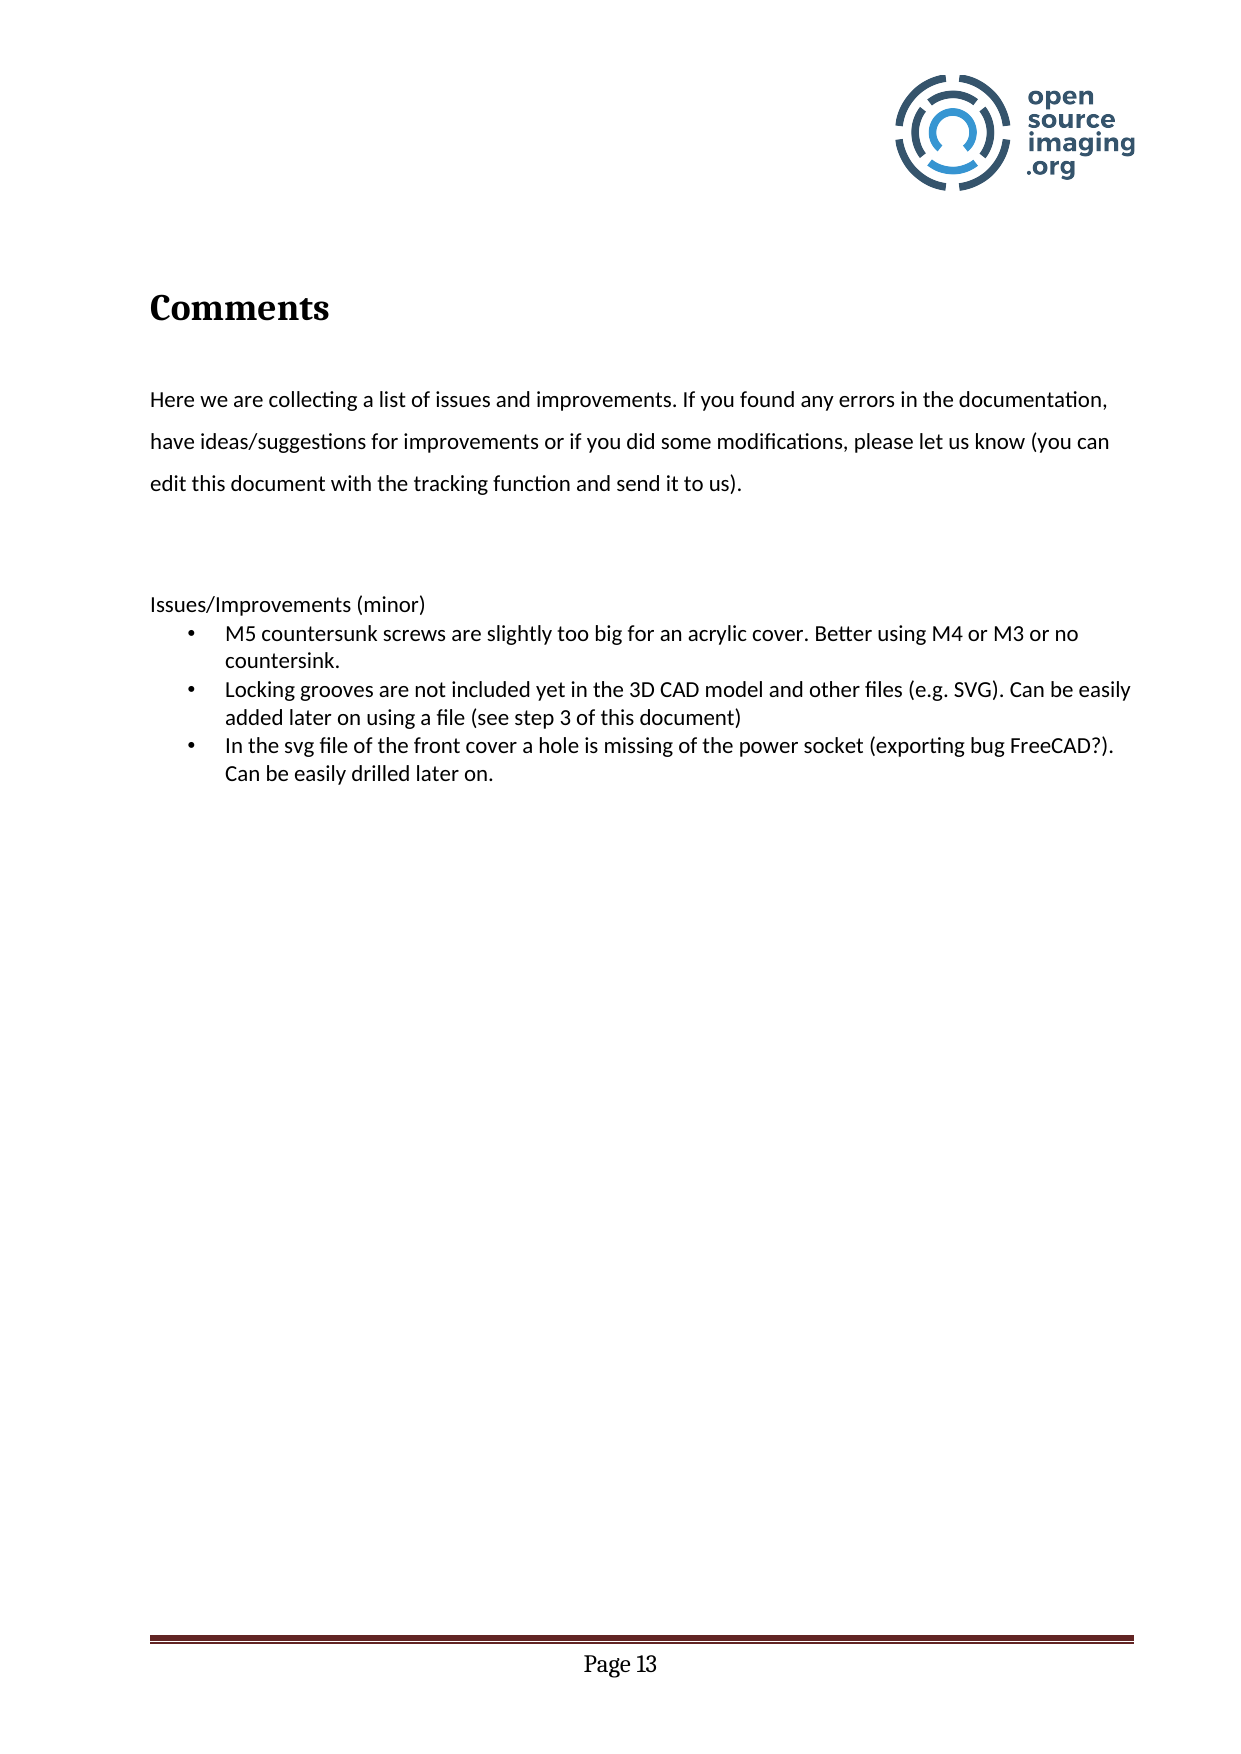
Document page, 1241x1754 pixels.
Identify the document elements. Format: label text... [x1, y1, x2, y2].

list M5 countersunk screws are slightly too big for an acrylic cover. Better using M4 or M3 or no countersink. [187, 619, 1134, 675]
text Issues/Improvements (minor) [150, 591, 1134, 619]
picture [895, 75, 1135, 191]
subtitle Comments [150, 286, 1134, 329]
list Locking grooves are not included yet in the 3D CAD model and other files (e.g. SVG). Can be easily added later on using a file (see step 3 of this document) [187, 675, 1134, 731]
text Here we are collecting a list of issues and improvements. If you found any errors in the documentation, have ideas/suggestions for improvements or if you did some modifications, please let us know (you can edit this document with the tracking function and send it to us). [150, 385, 1134, 497]
list In the svg file of the front cover a hole is missing of the power socket (exporting bug FreeCAD?). Can be easily drilled later on. [187, 731, 1134, 787]
